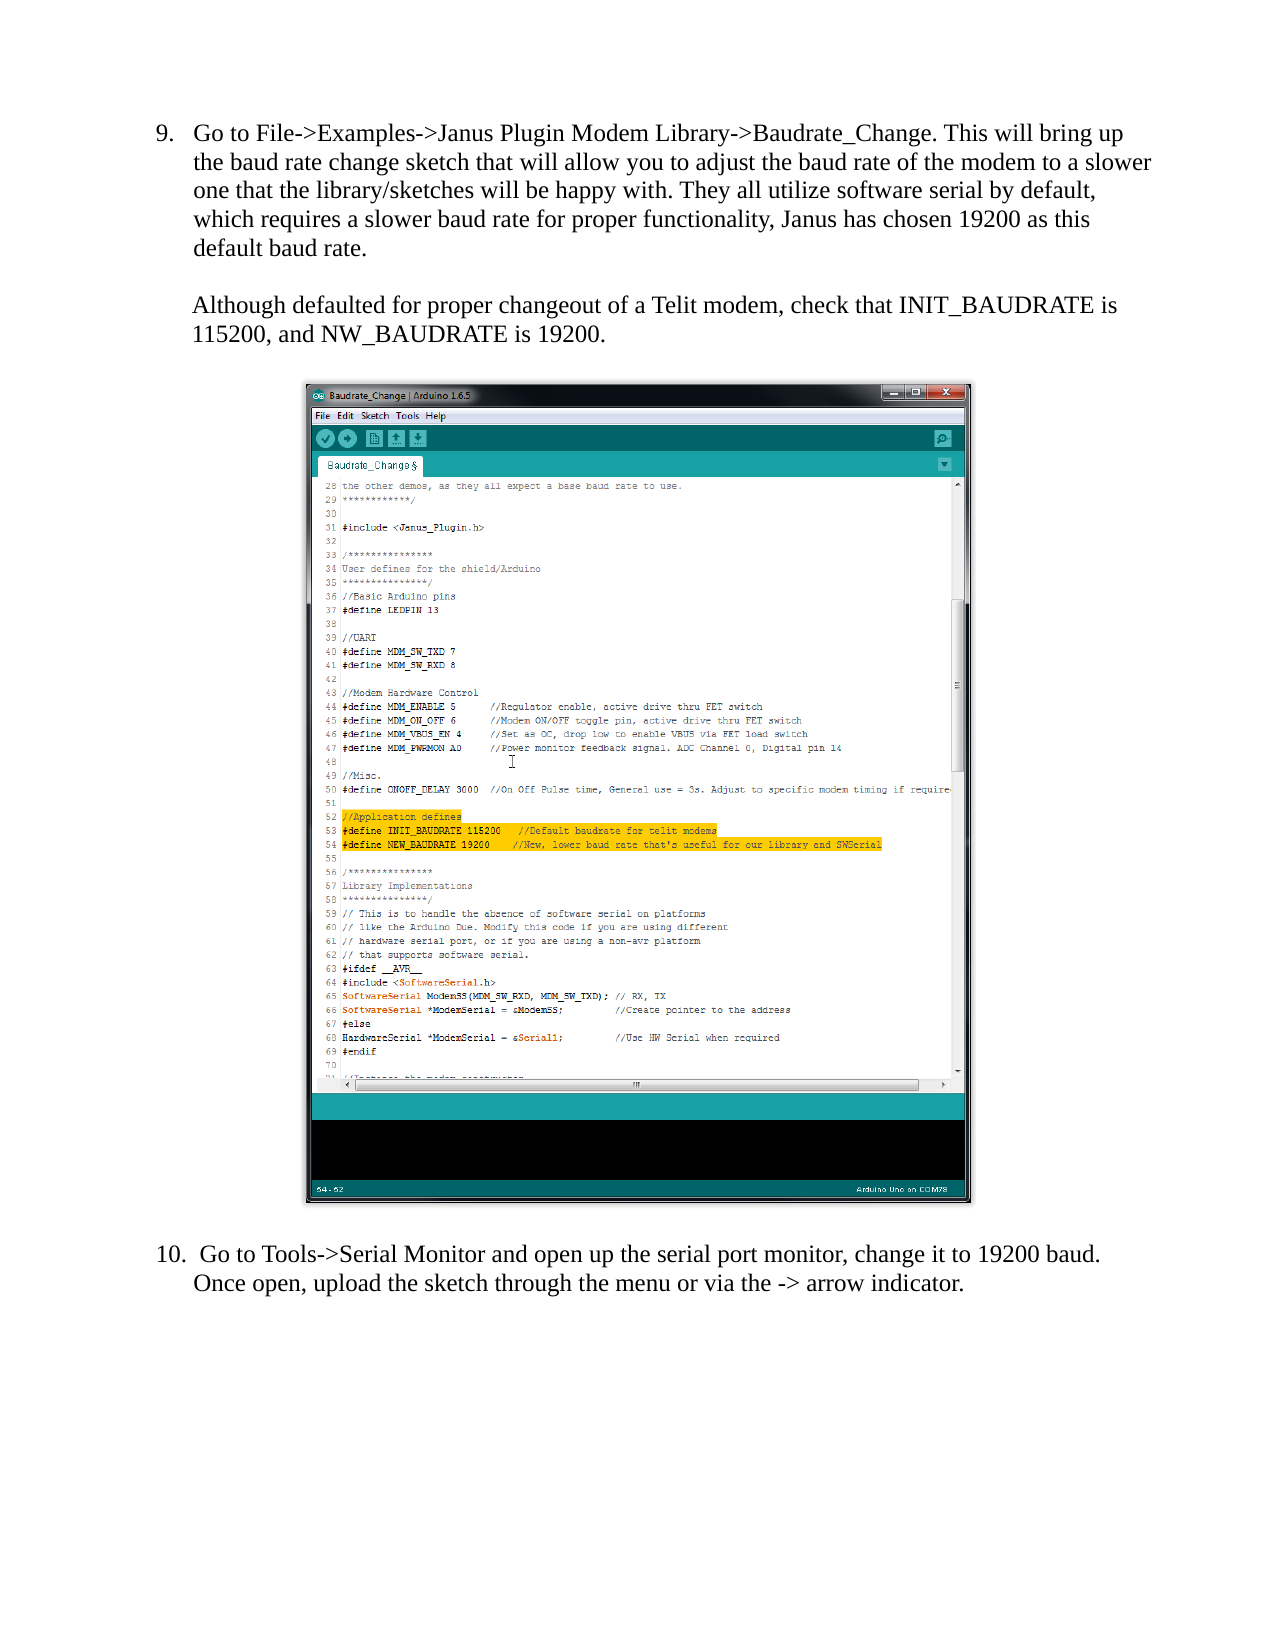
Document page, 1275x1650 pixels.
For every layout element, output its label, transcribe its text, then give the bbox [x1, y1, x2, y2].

list Go to Tools->Serial Monitor and open up the serial port monitor, change it to 19200 baud. Once open, upload the sketch through the menu or via the -> arrow indicator. [156, 1239, 1157, 1297]
text Although defaulted for proper changeout of a Telit modem, check that INIT_BAUDRATE is 115200, and NW_BAUDRATE is 19200. [118, 291, 1157, 348]
picture [298, 376, 977, 1209]
list Go to File->Examples->Janus Plugin Modem Library->Baudrate_Change. This will bring up the baud rate change sketch that will allow you to adjust the baud rate of the modem to a slower one that the library/sketches will be happy with. They all utilize software serial by default, which requires a slower baud rate for proper functionality, Janus has chosen 19200 as this default baud rate. [156, 118, 1157, 262]
